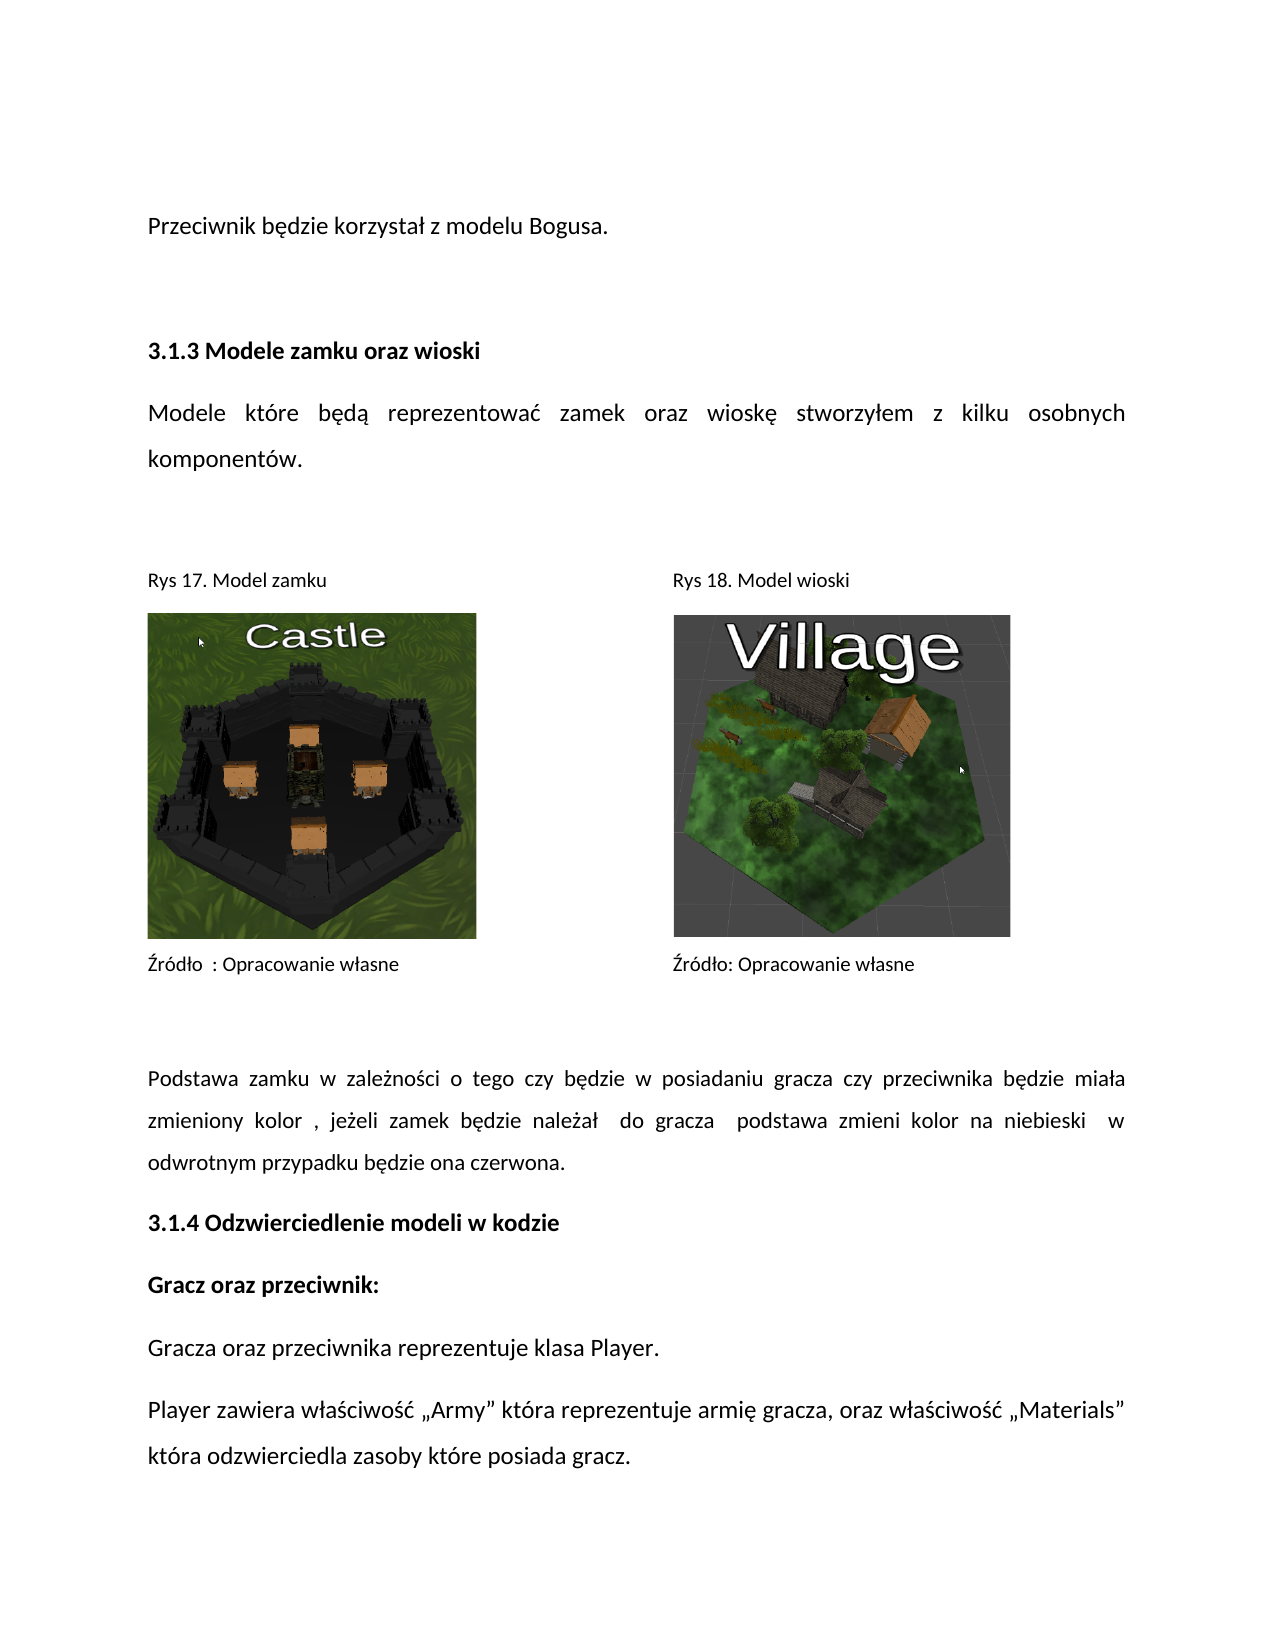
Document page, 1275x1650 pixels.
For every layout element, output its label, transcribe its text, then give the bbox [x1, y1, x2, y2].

text Gracz oraz przeciwnik: [148, 1269, 1127, 1300]
text Źródło : Opracowanie własne Źródło: Opracowanie własne [148, 622, 1127, 977]
text Podstawa zamku w zależności o tego czy będzie w posiadaniu gracza czy przeciwnika będzie miała zmieniony kolor , jeżeli zamek będzie należał do gracza podstawa zmieni kolor na niebieski w odwrotnym przypadku będzie ona czerwona. [148, 1064, 1127, 1177]
text Modele które będą reprezentować zamek oraz wioskę stworzyłem z kilku osobnych komponentów. [148, 397, 1127, 473]
text Player zawiera właściwość „Army” która reprezentuje armię gracza, oraz właściwość „Materials” która odzwierciedla zasoby które posiada gracz. [148, 1394, 1127, 1471]
text Przeciwnik będzie korzystał z modelu Bogusa. [148, 210, 1127, 241]
text 3.1.4 Odzwierciedlenie modeli w kodzie [148, 1207, 1127, 1238]
text Gracza oraz przeciwnika reprezentuje klasa Player. [148, 1332, 1127, 1362]
text Rys 17. Model zamku Rys 18. Model wioski [148, 568, 1127, 593]
text 3.1.3 Modele zamku oraz wioski [148, 335, 1127, 365]
